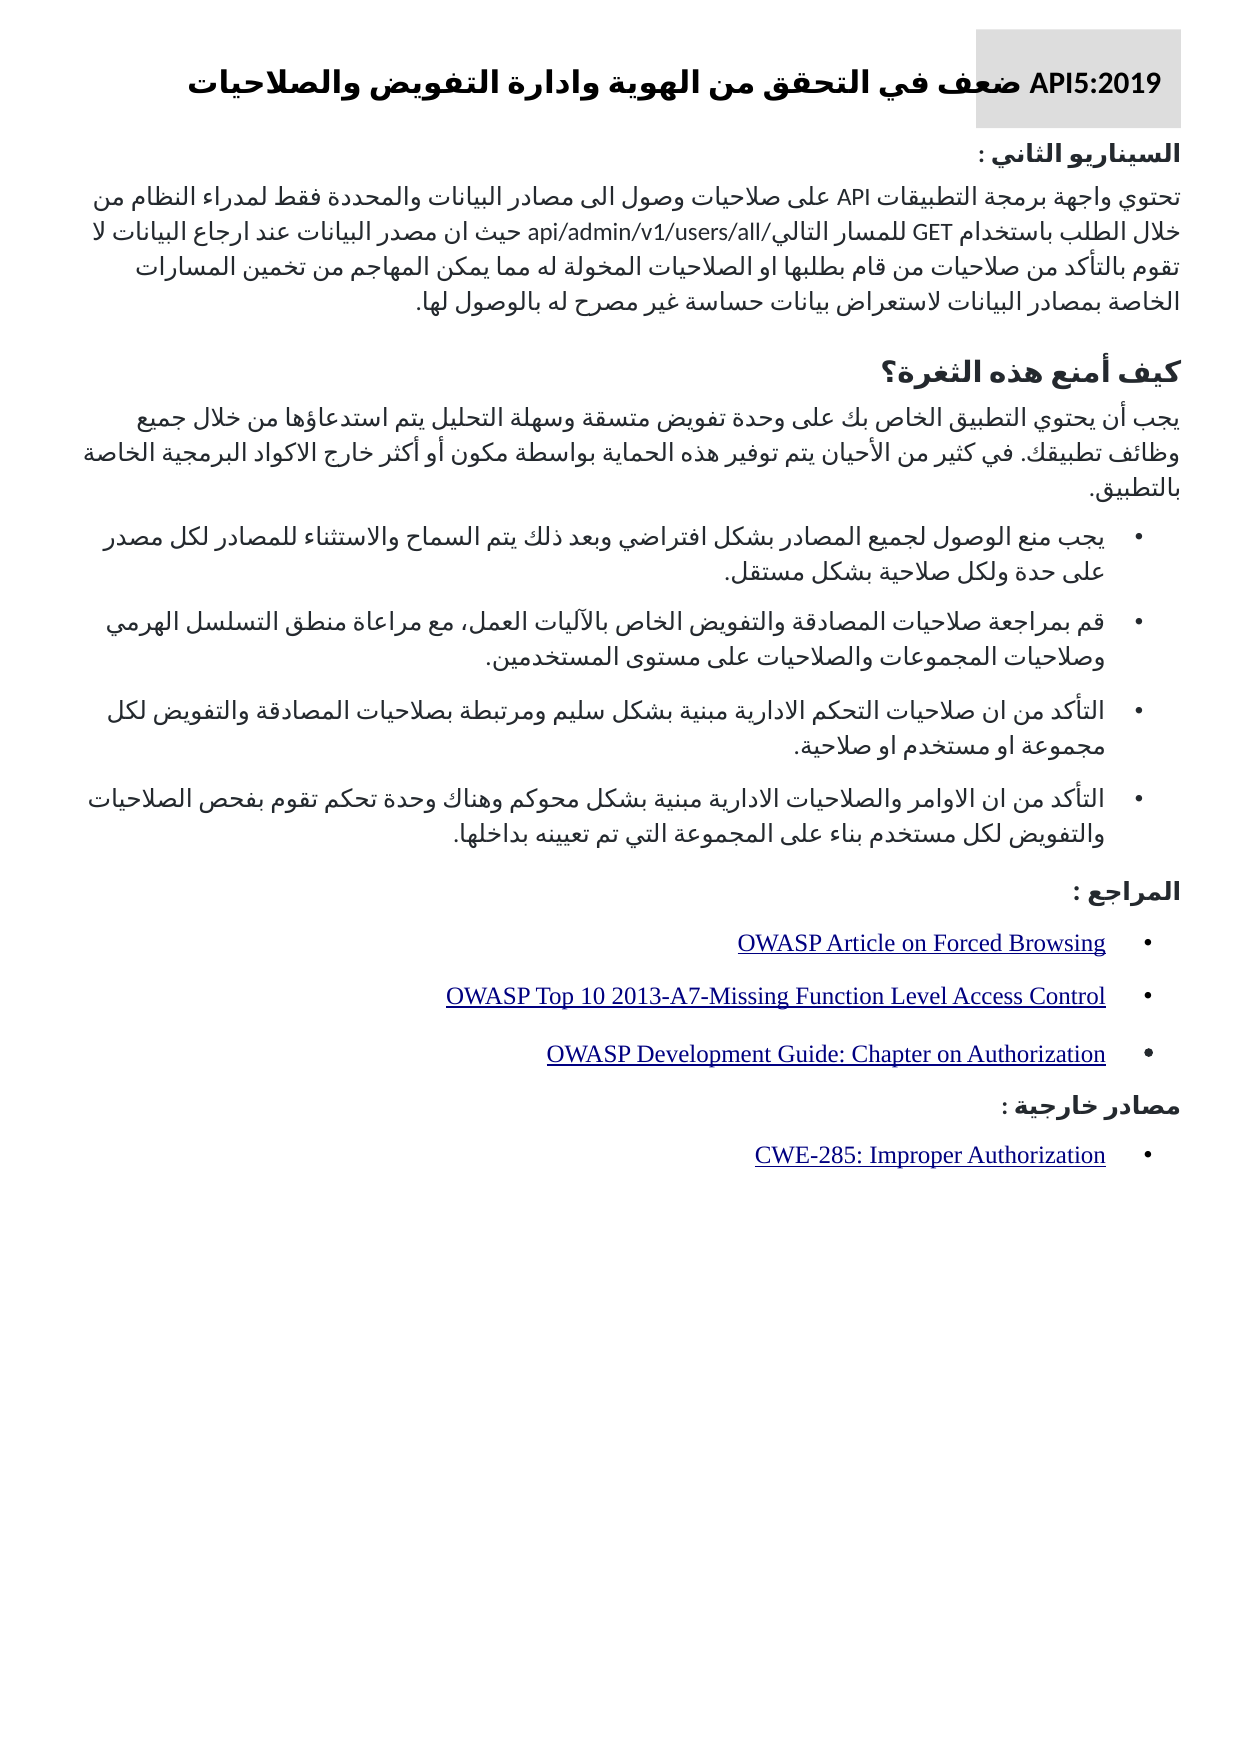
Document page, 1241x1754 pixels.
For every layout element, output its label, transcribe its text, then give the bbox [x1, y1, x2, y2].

list يجب منع الوصول لجميع المصادر بشكل افتراضي وبعد ذلك يتم السماح والاستثناء للمصادر لكل مصدر على حدة ولكل صلاحية بشكل مستقل. [59, 521, 1144, 587]
list OWASP Top 10 2013-A7-Missing Function Level Access Control [59, 981, 1144, 1015]
list OWASP Development Guide: Chapter on Authorization [59, 1034, 1144, 1070]
list التأكد من ان صلاحيات التحكم الادارية مبنية بشكل سليم ومرتبطة بصلاحيات المصادقة والتفويض لكل مجموعة او مستخدم او صلاحية. [59, 695, 1144, 760]
list CWE-285: Improper Authorization [59, 1141, 1144, 1174]
subtitle السيناريو الثاني : [59, 138, 1181, 168]
subtitle المراجع : [59, 872, 1181, 908]
list التأكد من ان الاوامر والصلاحيات الادارية مبنية بشكل محوكم وهناك وحدة تحكم تقوم بفحص الصلاحيات والتفويض لكل مستخدم بناء على المجموعة التي تم تعيينه بداخلها. [59, 783, 1144, 849]
list OWASP Article on Forced Browsing [59, 928, 1144, 962]
text يجب أن يحتوي التطبيق الخاص بك على وحدة تفويض متسقة وسهلة التحليل يتم استدعاؤها من خلال جميع وظائف تطبيقك. في كثير من الأحيان يتم توفير هذه الحماية بواسطة مكون أو أكثر خارج الاكواد البرمجية الخاصة بالتطبيق. [59, 402, 1181, 502]
subtitle كيف أمنع هذه الثغرة؟ [59, 353, 1181, 389]
list قم بمراجعة صلاحيات المصادقة والتفويض الخاص بالآليات العمل، مع مراعاة منطق التسلسل الهرمي وصلاحيات المجموعات والصلاحيات على مستوى المستخدمين. [59, 606, 1144, 672]
text تحتوي واجهة برمجة التطبيقات API على صلاحيات وصول الى مصادر البيانات والمحددة فقط لمدراء النظام من خلال الطلب باستخدام GET للمسار التالي/api/admin/v1/users/all حيث ان مصدر البيانات عند ارجاع البيانات لا تقوم بالتأكد من صلاحيات من قام بطلبها او الصلاحيات المخولة له مما يمكن المهاجم من تخمين المسارات الخاصة بمصادر البيانات لاستعراض بيانات حساسة غير مصرح له بالوصول لها. [59, 181, 1181, 317]
subtitle مصادر خارجية : [59, 1090, 1181, 1121]
